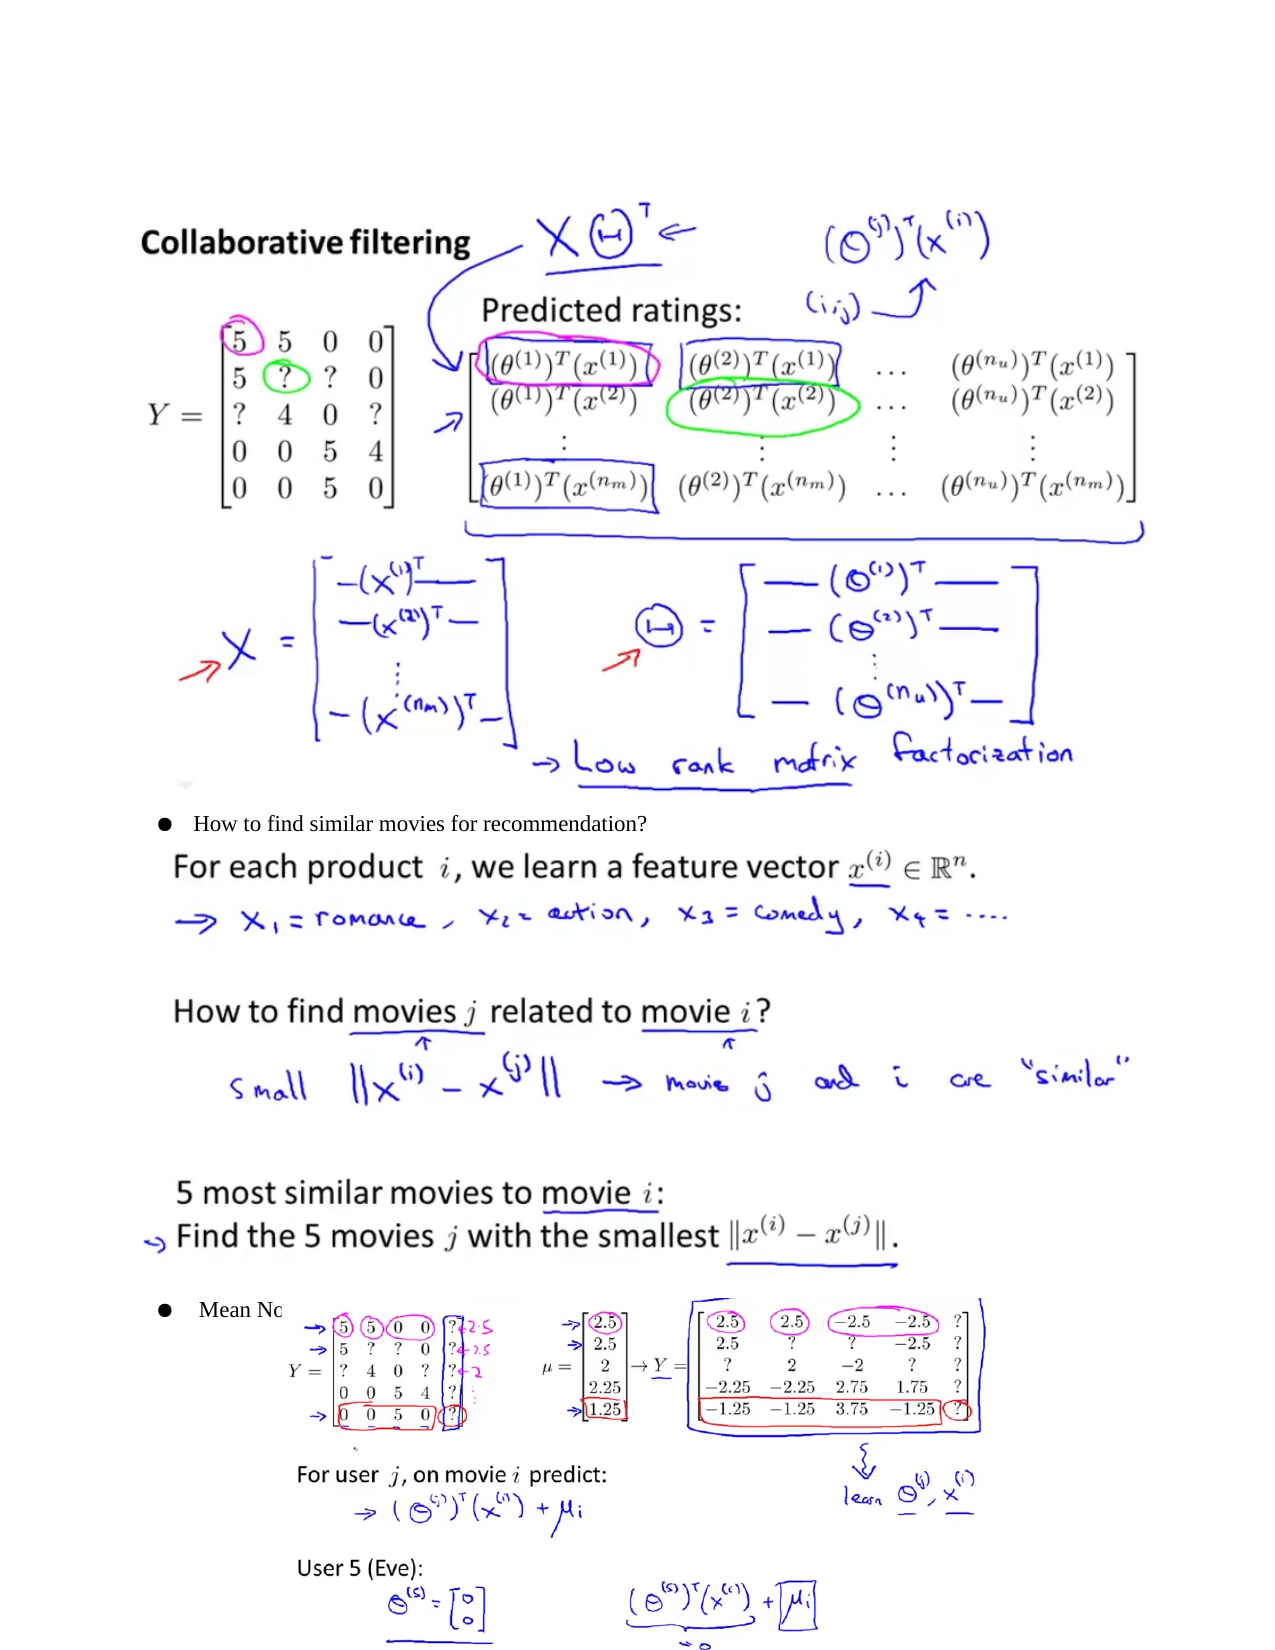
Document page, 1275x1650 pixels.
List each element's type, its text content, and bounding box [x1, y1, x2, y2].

list How to find similar movies for recommendation? [156, 797, 1157, 836]
list Mean Normalization – Dealing with new users (would get all 0) [156, 849, 1157, 1322]
picture [118, 197, 1157, 797]
picture [281, 1298, 994, 1650]
picture [136, 849, 1139, 1283]
